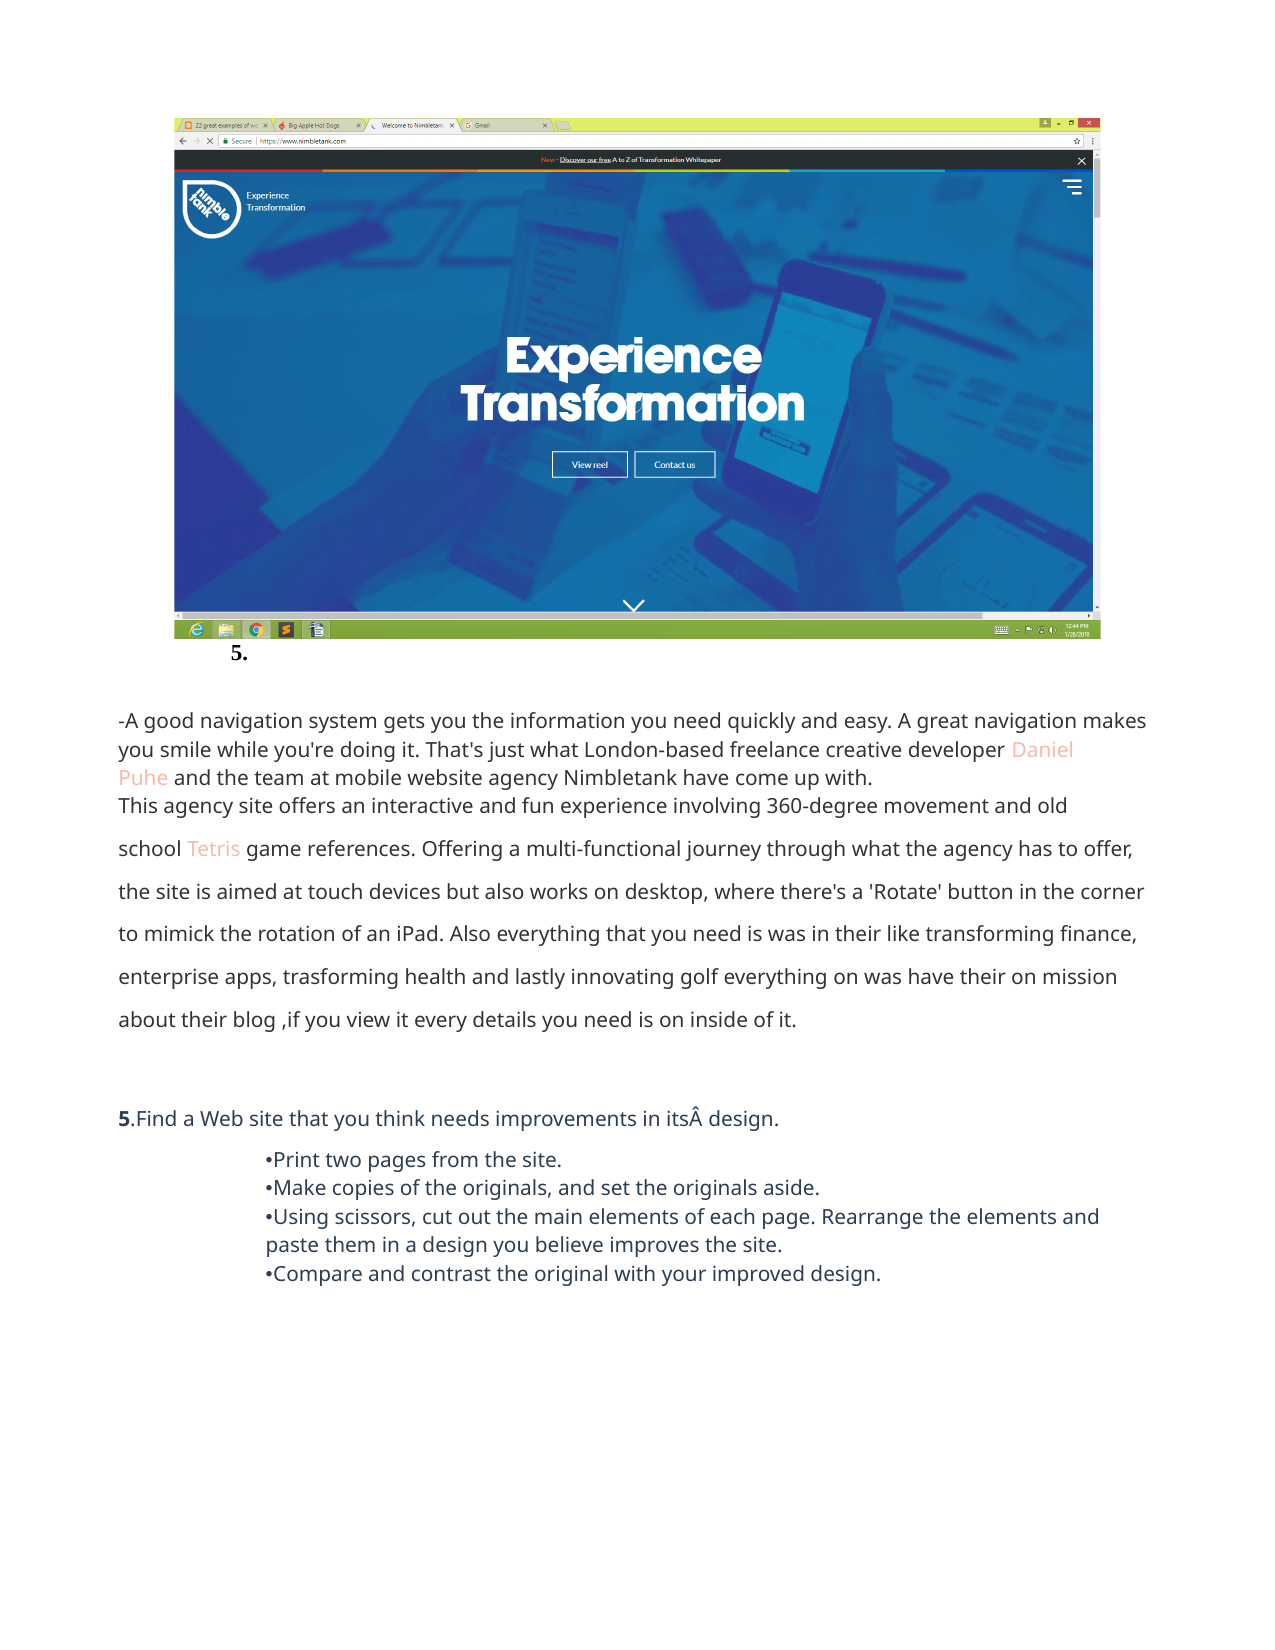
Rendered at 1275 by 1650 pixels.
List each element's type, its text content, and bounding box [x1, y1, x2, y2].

picture [174, 118, 1101, 639]
text This agency site offers an interactive and fun experience involving 360-degree movement and old school Tetris game references. Offering a multi-functional journey through what the agency has to offer, the site is aimed at touch devices but also works on desktop, where there's a 'Rotate' button in the corner to mimick the rotation of an iPad. Also everything that you need is was in their like transforming finance, enterprise apps, trasforming health and lastly innovating golf everything on was have their on mission about their blog ,if you view it every details you need is on inside of it. [118, 792, 1157, 1033]
text -A good navigation system gets you the information you need quickly and easy. A great navigation makes you smile while you're doing it. That's just what London-based freelance creative developer Daniel Puhe and the team at mobile website agency Nimbletank have come up with. [118, 706, 1157, 792]
list Make copies of the originals, and set the originals aside. [118, 1173, 1157, 1202]
list Print two pages from the site. [118, 1145, 1157, 1173]
list Compare and contrast the original with your improved design. [118, 1259, 1157, 1287]
list Using scissors, cut out the main elements of each page. Rearrange the elements and paste them in a design you believe improves the site. [118, 1202, 1157, 1259]
text 5.Find a Web site that you think needs improvements in itsÂ design. [118, 1104, 1157, 1133]
